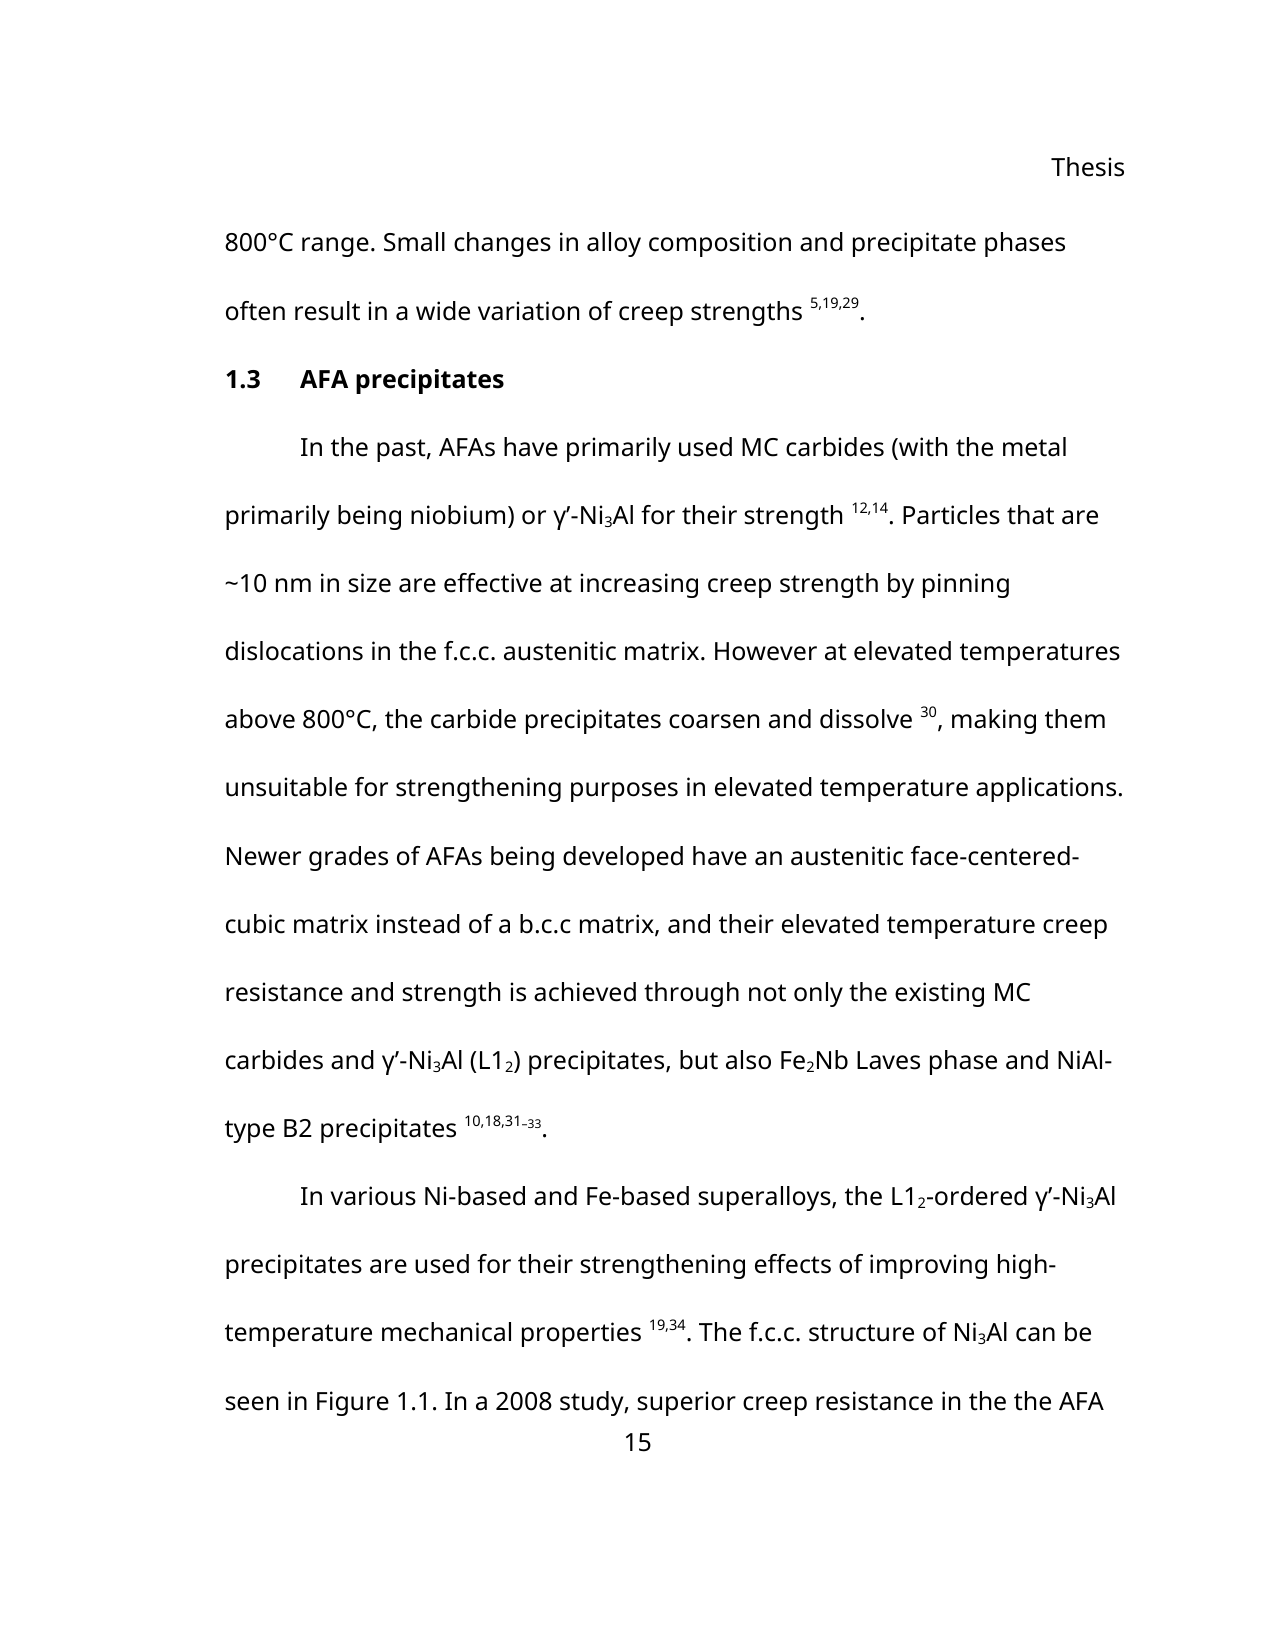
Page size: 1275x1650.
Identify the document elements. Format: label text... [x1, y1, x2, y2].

text 800°C range. Small changes in alloy composition and precipitate phases often result in a wide variation of creep strengths 5,19,29. [224, 225, 1125, 327]
text 1.3 AFA precipitates [224, 361, 1125, 395]
text In various Ni-based and Fe-based superalloys, the L12-ordered γ’-Ni3Al precipitates are used for their strengthening effects of improving high-temperature mechanical properties 19,34. The f.c.c. structure of Ni3Al can be seen in Figure 1.1. In a 2008 study, superior creep resistance in the the AFA [224, 1179, 1125, 1417]
text In the past, AFAs have primarily used MC carbides (with the metal primarily being niobium) or γ’-Ni3Al for their strength 12,14. Particles that are ~10 nm in size are effective at increasing creep strength by pinning dislocations in the f.c.c. austenitic matrix. However at elevated temperatures above 800°C, the carbide precipitates coarsen and dissolve 30, making them unsuitable for strengthening purposes in elevated temperature applications. Newer grades of AFAs being developed have an austenitic face-centered-cubic matrix instead of a b.c.c matrix, and their elevated temperature creep resistance and strength is achieved through not only the existing MC carbides and γ’-Ni3Al (L12) precipitates, but also Fe2Nb Laves phase and NiAl-type B2 precipitates 10,18,31–33. [224, 429, 1125, 1145]
